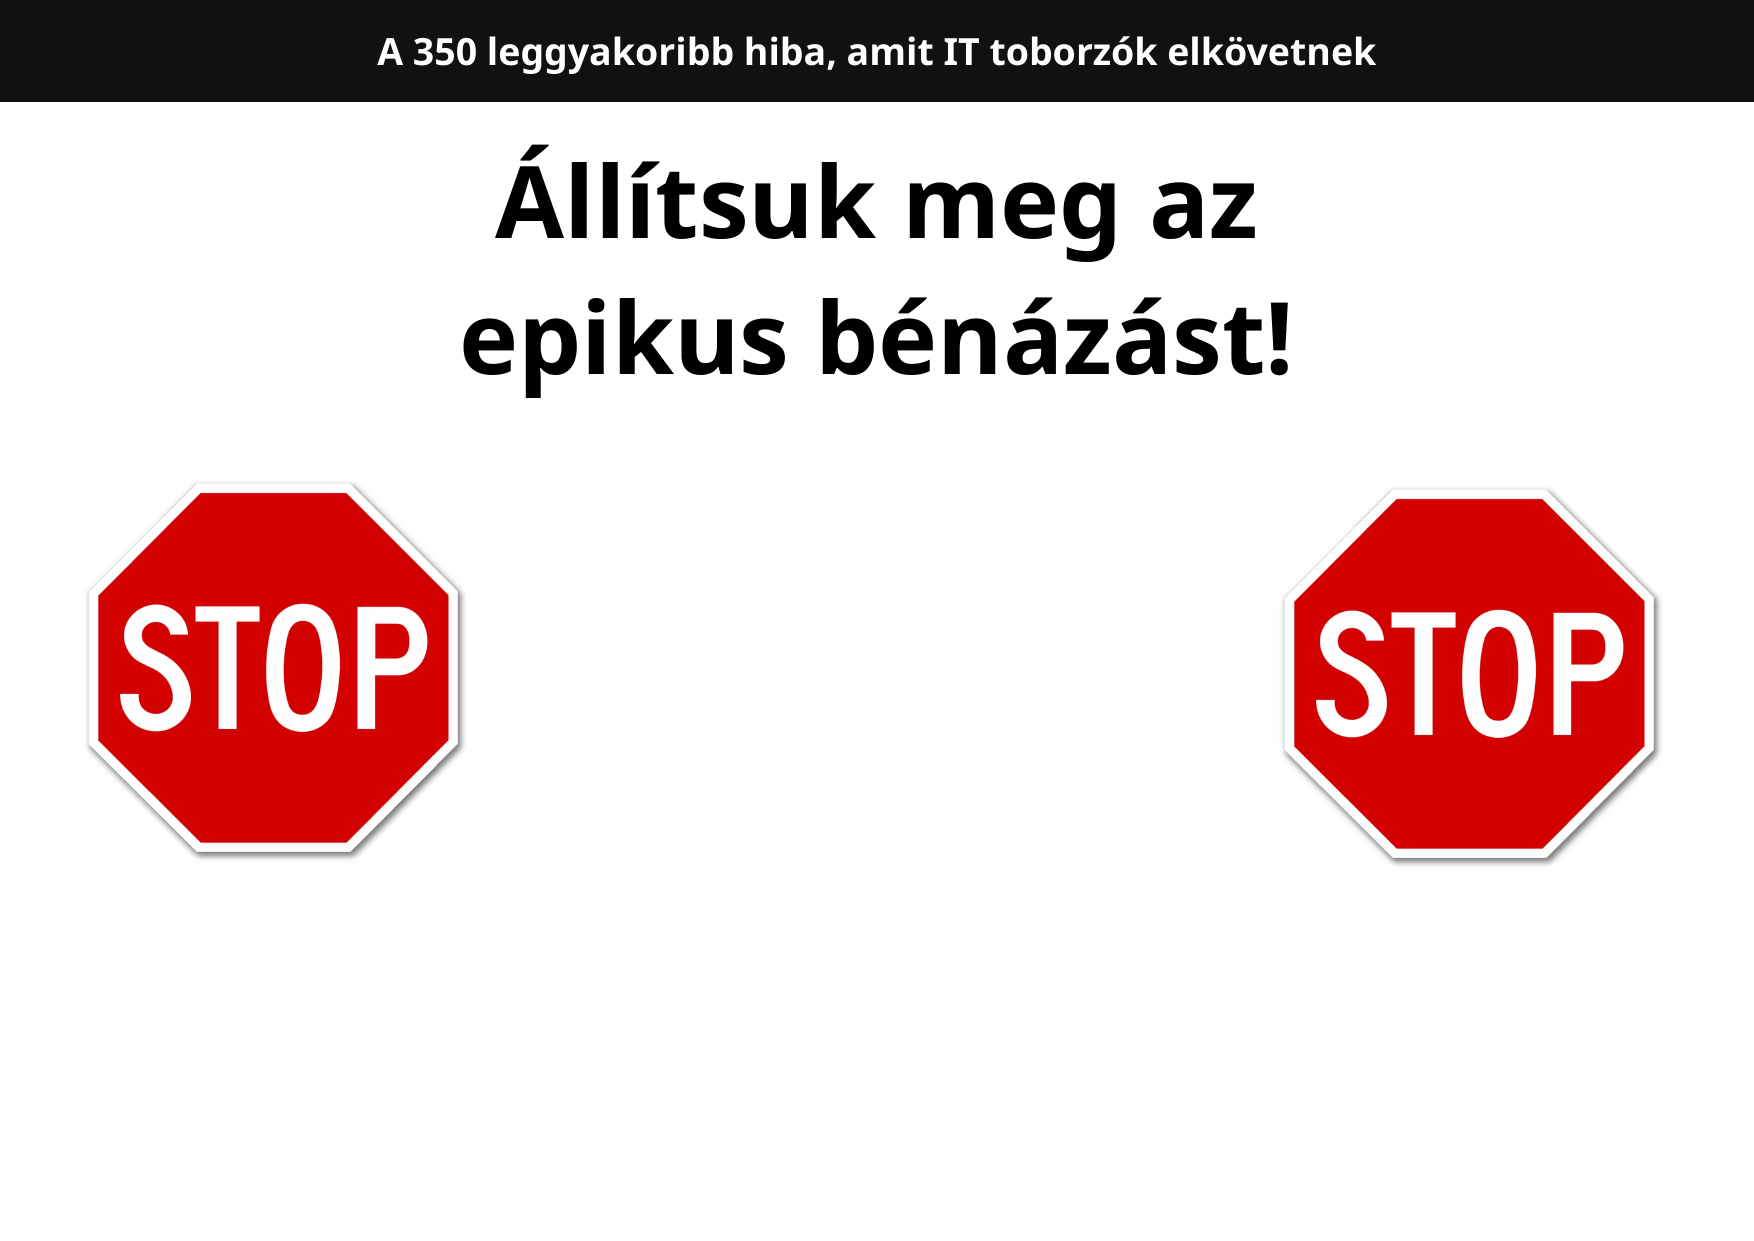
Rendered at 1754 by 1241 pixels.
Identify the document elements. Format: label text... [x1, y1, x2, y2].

picture [1271, 474, 1671, 873]
text epikus bénázást! [0, 268, 1754, 404]
text Állítsuk meg az [0, 132, 1754, 268]
picture [75, 468, 475, 867]
